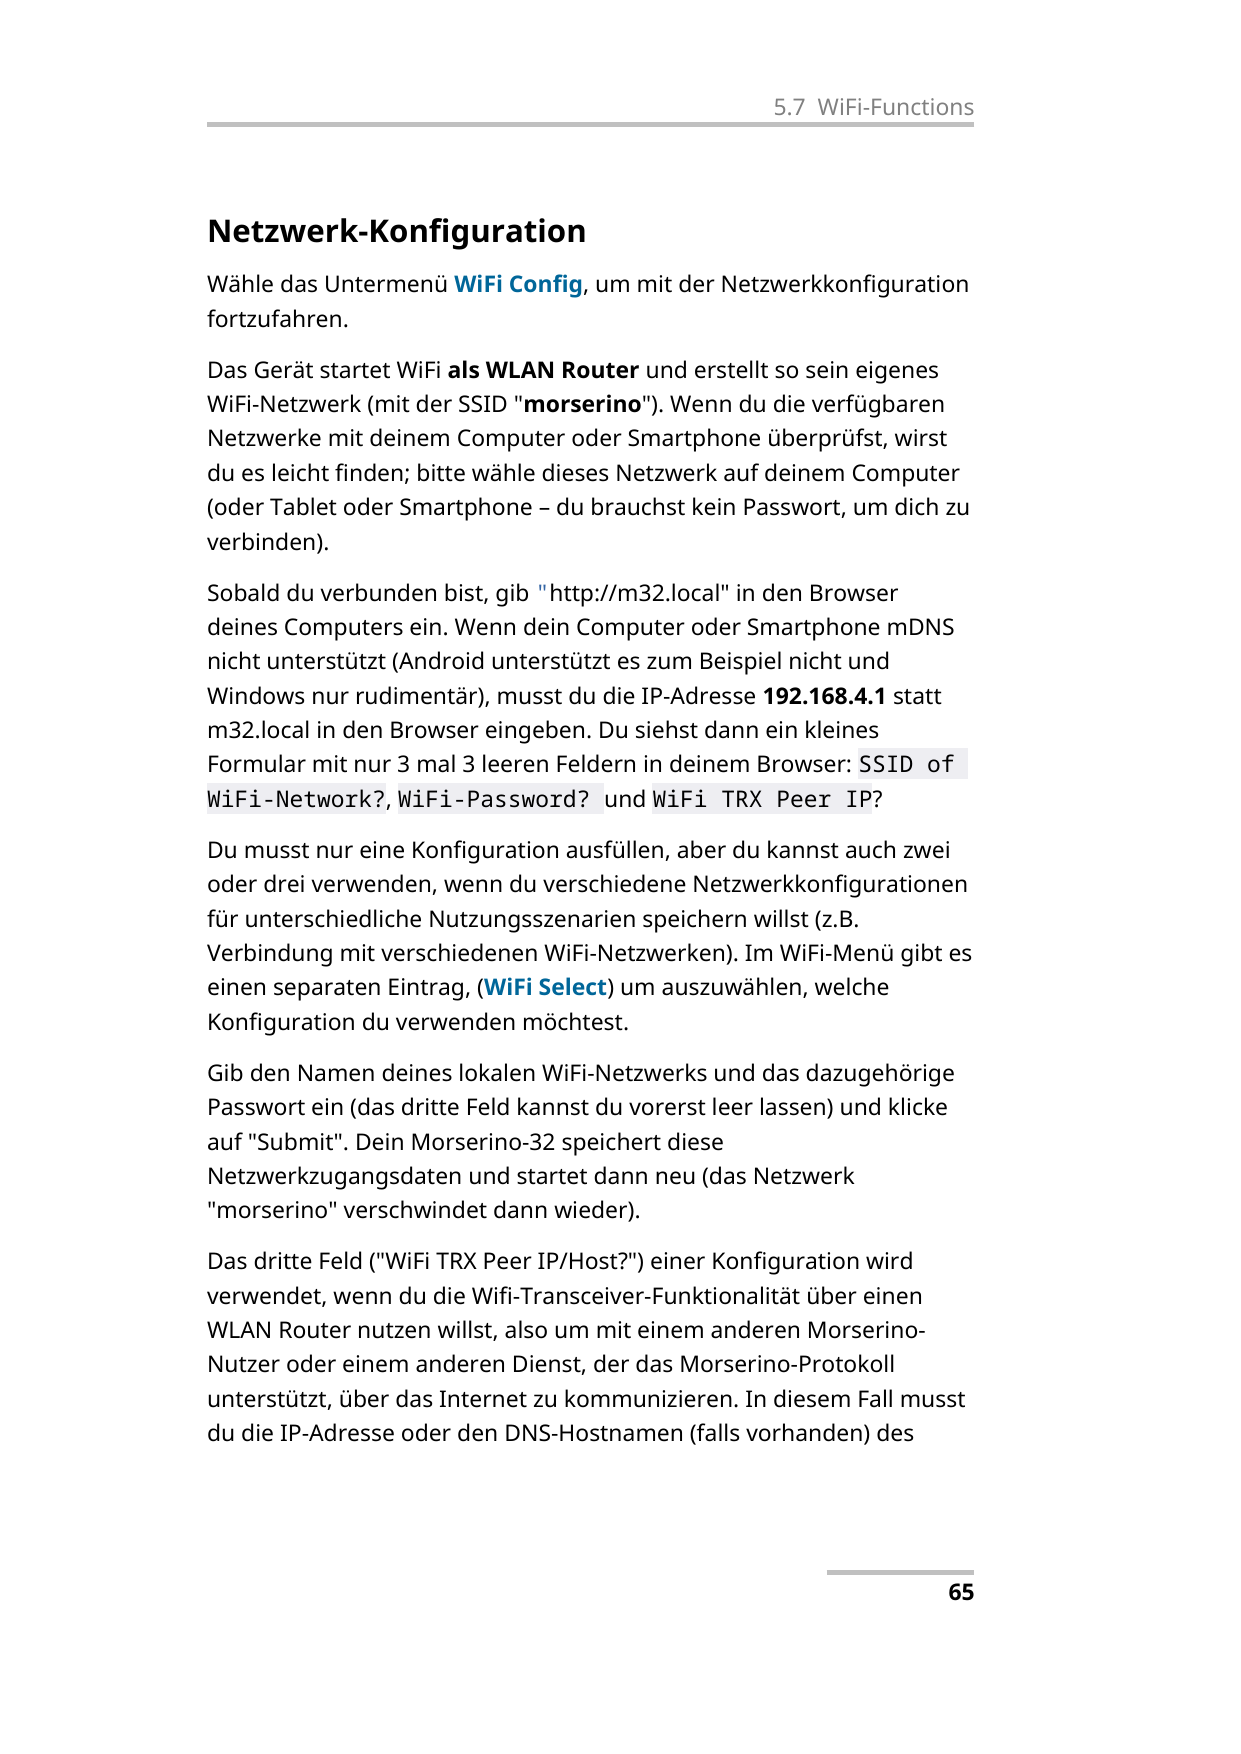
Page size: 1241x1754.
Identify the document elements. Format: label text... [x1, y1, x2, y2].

text Sobald du verbunden bist, gib "http://m32.local" in den Browser deines Computers ein. Wenn dein Computer oder Smartphone mDNS nicht unterstützt (Android unterstützt es zum Beispiel nicht und Windows nur rudimentär), musst du die IP-Adresse 192.168.4.1 statt m32.local in den Browser eingeben. Du siehst dann ein kleines Formular mit nur 3 mal 3 leeren Feldern in deinem Browser: SSID of WiFi-Network?, WiFi-Password? und WiFi TRX Peer IP? [207, 576, 974, 814]
subtitle Netzwerk-Konfiguration [207, 207, 974, 251]
text Das dritte Feld ("WiFi TRX Peer IP/Host?") einer Konfiguration wird verwendet, wenn du die Wifi-Transceiver-Funktionalität über einen WLAN Router nutzen willst, also um mit einem anderen Morserino-Nutzer oder einem anderen Dienst, der das Morserino-Protokoll unterstützt, über das Internet zu kommunizieren. In diesem Fall musst du die IP-Adresse oder den DNS-Hostnamen (falls vorhanden) des [207, 1245, 974, 1448]
text Du musst nur eine Konfiguration ausfüllen, aber du kannst auch zwei oder drei verwenden, wenn du verschiedene Netzwerkkonfigurationen für unterschiedliche Nutzungsszenarien speichern willst (z.B. Verbindung mit verschiedenen WiFi-Netzwerken). Im WiFi-Menü gibt es einen separaten Eintrag, (WiFi Select) um auszuwählen, welche Konfiguration du verwenden möchtest. [207, 834, 974, 1037]
text Gib den Namen deines lokalen WiFi-Netzwerks und das dazugehörige Passwort ein (das dritte Feld kannst du vorerst leer lassen) und klicke auf "Submit". Dein Morserino-32 speichert diese Netzwerkzugangsdaten und startet dann neu (das Netzwerk "morserino" verschwindet dann wieder). [207, 1057, 974, 1225]
text Das Gerät startet WiFi als WLAN Router und erstellt so sein eigenes WiFi-Netzwerk (mit der SSID "morserino"). Wenn du die verfügbaren Netzwerke mit deinem Computer oder Smartphone überprüfst, wirst du es leicht finden; bitte wähle dieses Netzwerk auf deinem Computer (oder Tablet oder Smartphone – du brauchst kein Passwort, um dich zu verbinden). [207, 353, 974, 557]
text Wähle das Untermenü WiFi Config, um mit der Netzwerkkonfiguration fortzufahren. [207, 268, 974, 334]
